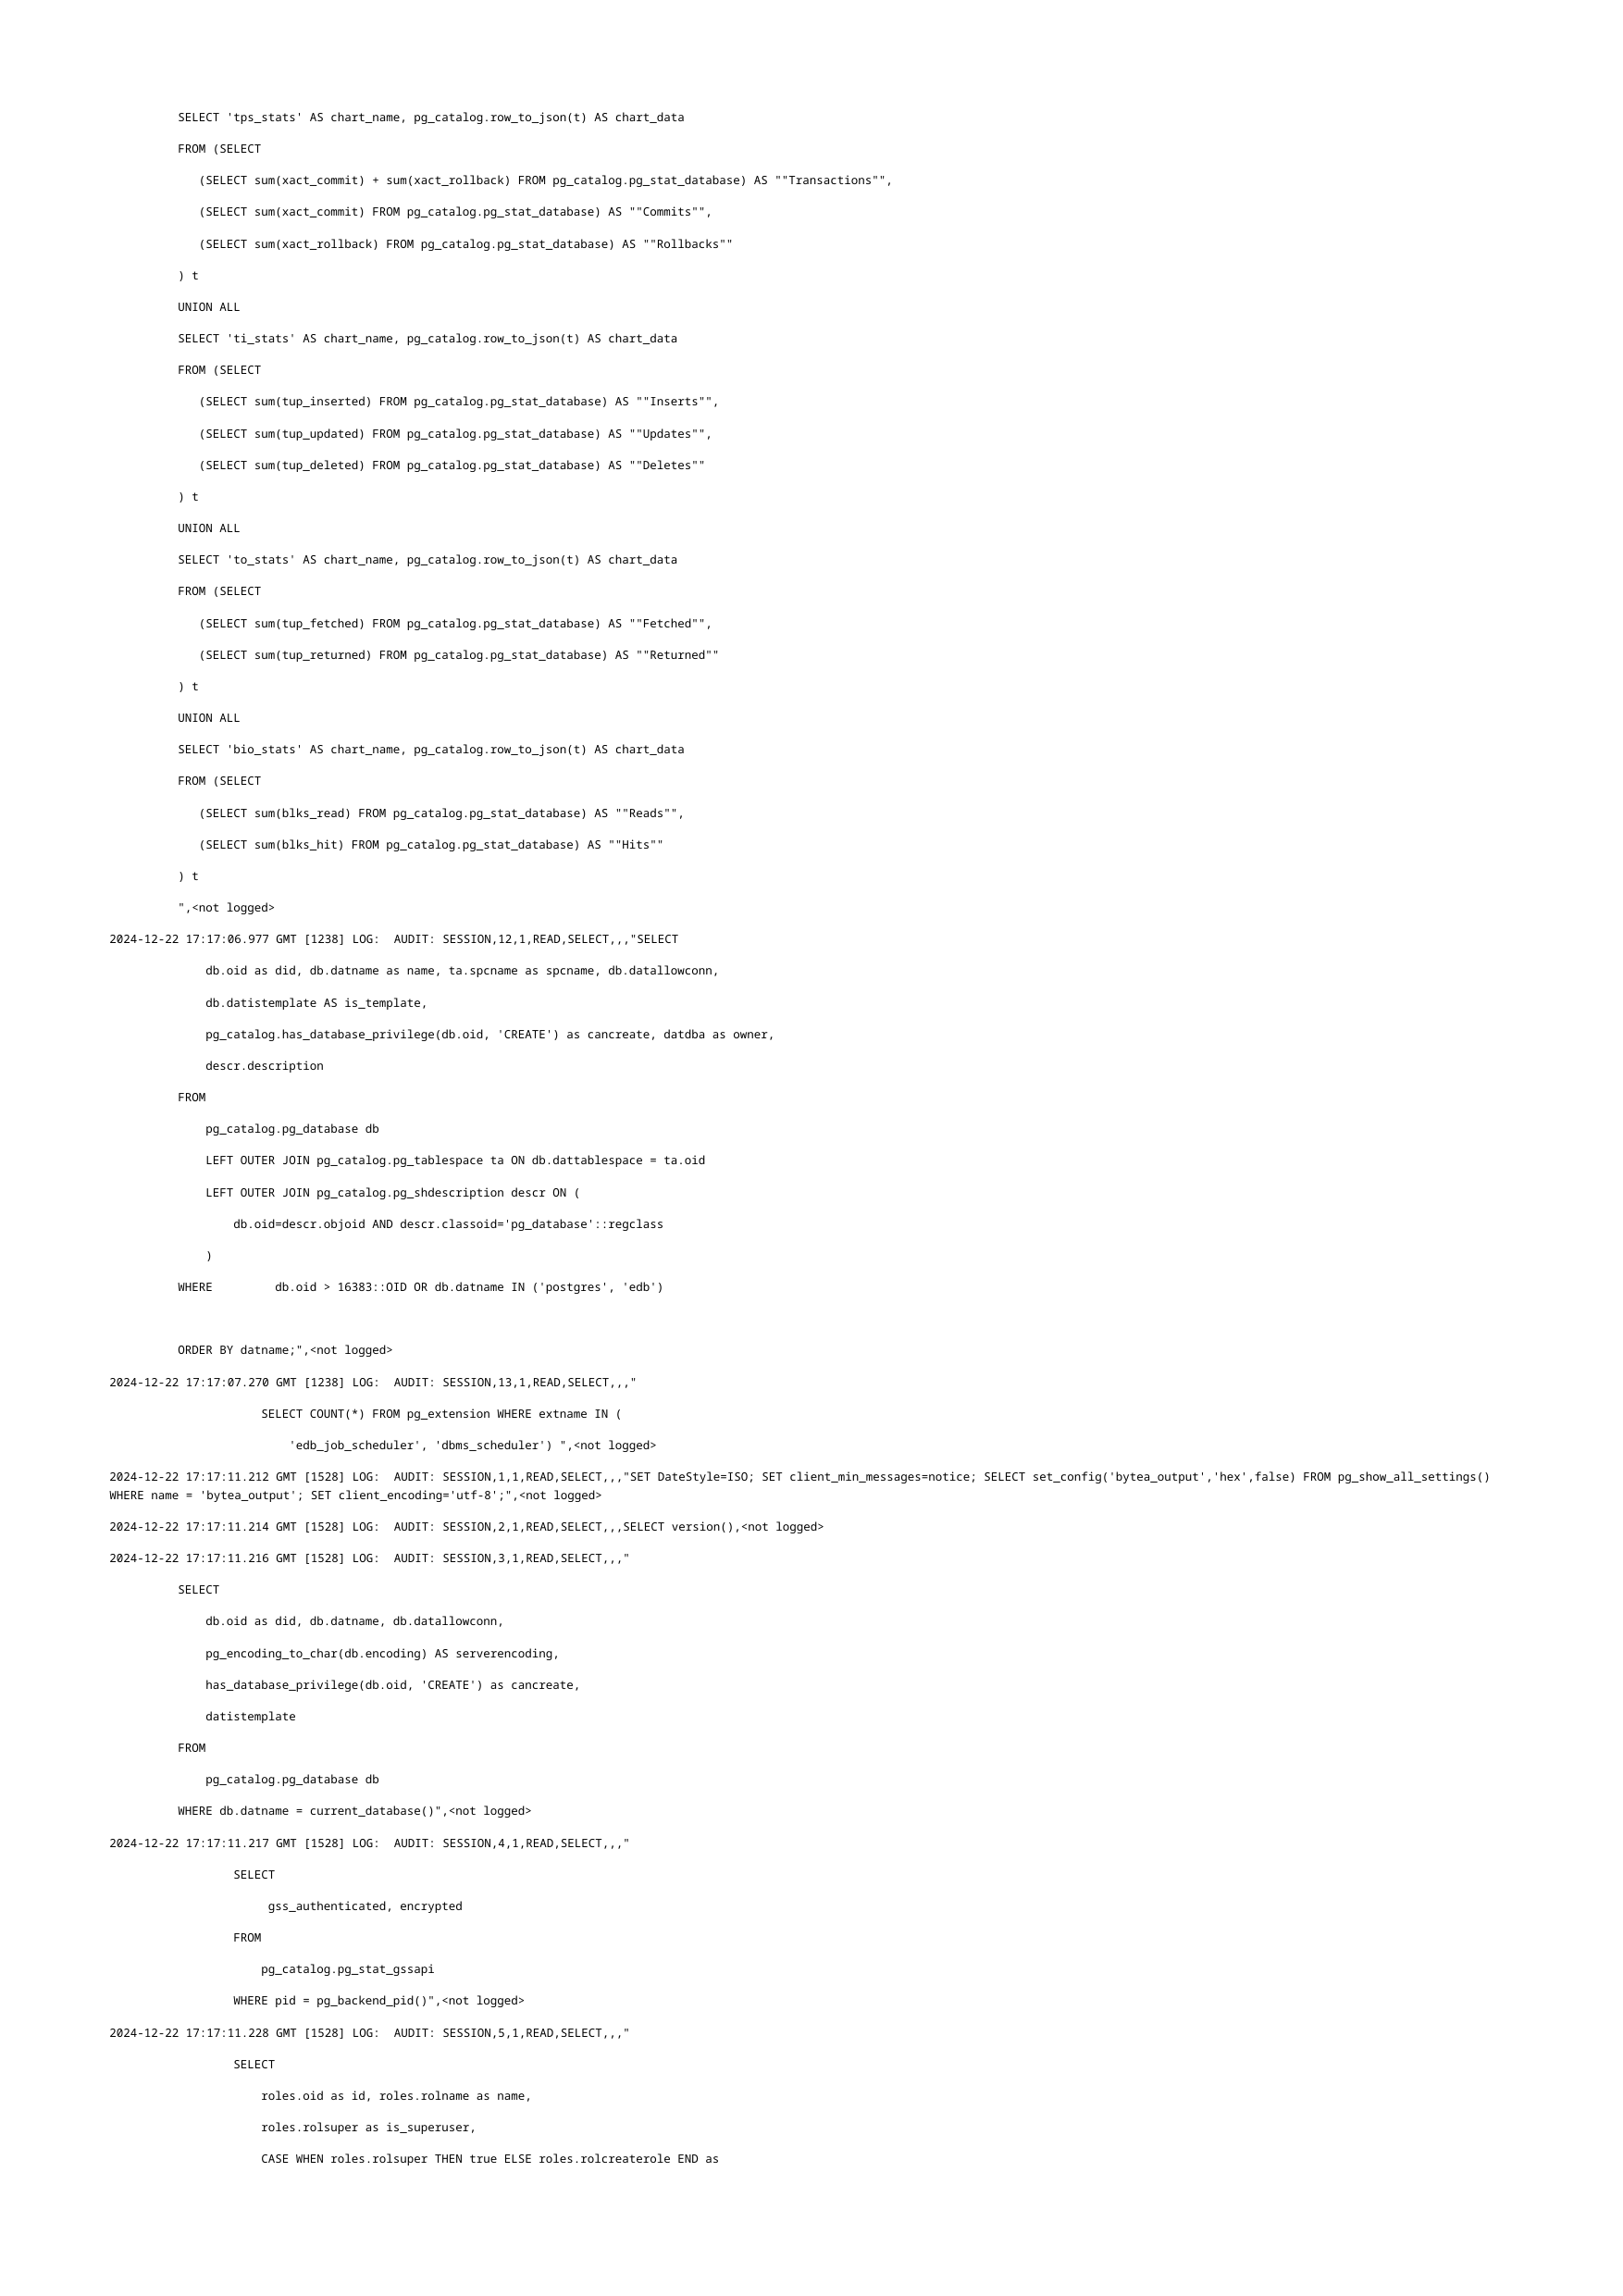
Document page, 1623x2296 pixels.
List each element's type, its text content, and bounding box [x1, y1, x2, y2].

text LEFT OUTER JOIN pg_catalog.pg_tablespace ta ON db.dattablespace = ta.oid [109, 1153, 1514, 1169]
text (SELECT sum(xact_commit) + sum(xact_rollback) FROM pg_catalog.pg_stat_database) AS ""Transactions"", [109, 172, 1514, 188]
text SELECT [109, 1582, 1514, 1597]
text 2024-12-22 17:17:06.977 GMT [1238] LOG: AUDIT: SESSION,12,1,READ,SELECT,,,"SELECT [109, 931, 1514, 947]
text datistemplate [109, 1708, 1514, 1724]
text WHERE db.oid > 16383::OID OR db.datname IN ('postgres', 'edb') [109, 1279, 1514, 1295]
text (SELECT sum(blks_read) FROM pg_catalog.pg_stat_database) AS ""Reads"", [109, 805, 1514, 821]
text LEFT OUTER JOIN pg_catalog.pg_shdescription descr ON ( [109, 1185, 1514, 1200]
text (SELECT sum(tup_updated) FROM pg_catalog.pg_stat_database) AS ""Updates"", [109, 426, 1514, 441]
text FROM (SELECT [109, 362, 1514, 378]
text SELECT 'bio_stats' AS chart_name, pg_catalog.row_to_json(t) AS chart_data [109, 741, 1514, 757]
text 'edb_job_scheduler', 'dbms_scheduler') ",<not logged> [109, 1437, 1514, 1453]
text gss_authenticated, encrypted [109, 1898, 1514, 1914]
text ",<not logged> [109, 900, 1514, 915]
text ) t [109, 267, 1514, 283]
text ) t [109, 868, 1514, 884]
text 2024-12-22 17:17:11.217 GMT [1528] LOG: AUDIT: SESSION,4,1,READ,SELECT,,," [109, 1835, 1514, 1851]
text (SELECT sum(blks_hit) FROM pg_catalog.pg_stat_database) AS ""Hits"" [109, 837, 1514, 852]
text SELECT [109, 1867, 1514, 1882]
text FROM (SELECT [109, 141, 1514, 156]
text 2024-12-22 17:17:11.228 GMT [1528] LOG: AUDIT: SESSION,5,1,READ,SELECT,,," [109, 2025, 1514, 2041]
text (SELECT sum(xact_rollback) FROM pg_catalog.pg_stat_database) AS ""Rollbacks"" [109, 236, 1514, 252]
text SELECT 'tps_stats' AS chart_name, pg_catalog.row_to_json(t) AS chart_data [109, 109, 1514, 125]
text (SELECT sum(tup_inserted) FROM pg_catalog.pg_stat_database) AS ""Inserts"", [109, 394, 1514, 410]
text db.oid as did, db.datname as name, ta.spcname as spcname, db.datallowconn, [109, 963, 1514, 979]
text FROM [109, 1089, 1514, 1105]
text WHERE db.datname = current_database()",<not logged> [109, 1803, 1514, 1819]
text FROM [109, 1740, 1514, 1756]
text CASE WHEN roles.rolsuper THEN true ELSE roles.rolcreaterole END as [109, 2151, 1514, 2166]
text db.oid=descr.objoid AND descr.classoid='pg_database'::regclass [109, 1216, 1514, 1232]
text ORDER BY datname;",<not logged> [109, 1343, 1514, 1359]
text SELECT COUNT(*) FROM pg_extension WHERE extname IN ( [109, 1406, 1514, 1421]
text pg_catalog.pg_stat_gssapi [109, 1961, 1514, 1977]
text UNION ALL [109, 520, 1514, 536]
text FROM [109, 1930, 1514, 1945]
text FROM (SELECT [109, 584, 1514, 600]
text SELECT 'ti_stats' AS chart_name, pg_catalog.row_to_json(t) AS chart_data [109, 330, 1514, 346]
text 2024-12-22 17:17:11.212 GMT [1528] LOG: AUDIT: SESSION,1,1,READ,SELECT,,,"SET DateStyle=ISO; SET client_min_messages=notice; SELECT set_config('bytea_output','hex',false) FROM pg_show_all_settings() WHERE name = 'bytea_output'; SET client_encoding='utf-8';",<not logged> [109, 1469, 1514, 1503]
text roles.rolsuper as is_superuser, [109, 2119, 1514, 2135]
text has_database_privilege(db.oid, 'CREATE') as cancreate, [109, 1677, 1514, 1693]
text (SELECT sum(xact_commit) FROM pg_catalog.pg_stat_database) AS ""Commits"", [109, 205, 1514, 220]
text WHERE pid = pg_backend_pid()",<not logged> [109, 1992, 1514, 2009]
text UNION ALL [109, 299, 1514, 315]
text db.datistemplate AS is_template, [109, 995, 1514, 1011]
text UNION ALL [109, 710, 1514, 726]
text ) [109, 1247, 1514, 1263]
text 2024-12-22 17:17:07.270 GMT [1238] LOG: AUDIT: SESSION,13,1,READ,SELECT,,," [109, 1374, 1514, 1390]
text 2024-12-22 17:17:11.216 GMT [1528] LOG: AUDIT: SESSION,3,1,READ,SELECT,,," [109, 1550, 1514, 1566]
text SELECT [109, 2056, 1514, 2072]
text pg_encoding_to_char(db.encoding) AS serverencoding, [109, 1645, 1514, 1661]
text pg_catalog.pg_database db [109, 1121, 1514, 1136]
text pg_catalog.has_database_privilege(db.oid, 'CREATE') as cancreate, datdba as owner, [109, 1026, 1514, 1042]
text pg_catalog.pg_database db [109, 1771, 1514, 1787]
text ) t [109, 678, 1514, 694]
text (SELECT sum(tup_deleted) FROM pg_catalog.pg_stat_database) AS ""Deletes"" [109, 457, 1514, 473]
text SELECT 'to_stats' AS chart_name, pg_catalog.row_to_json(t) AS chart_data [109, 552, 1514, 567]
text db.oid as did, db.datname, db.datallowconn, [109, 1613, 1514, 1630]
text 2024-12-22 17:17:11.214 GMT [1528] LOG: AUDIT: SESSION,2,1,READ,SELECT,,,SELECT version(),<not logged> [109, 1519, 1514, 1534]
text ) t [109, 489, 1514, 504]
text FROM (SELECT [109, 774, 1514, 789]
text roles.oid as id, roles.rolname as name, [109, 2088, 1514, 2104]
text (SELECT sum(tup_returned) FROM pg_catalog.pg_stat_database) AS ""Returned"" [109, 647, 1514, 663]
text descr.description [109, 1058, 1514, 1074]
text (SELECT sum(tup_fetched) FROM pg_catalog.pg_stat_database) AS ""Fetched"", [109, 615, 1514, 631]
